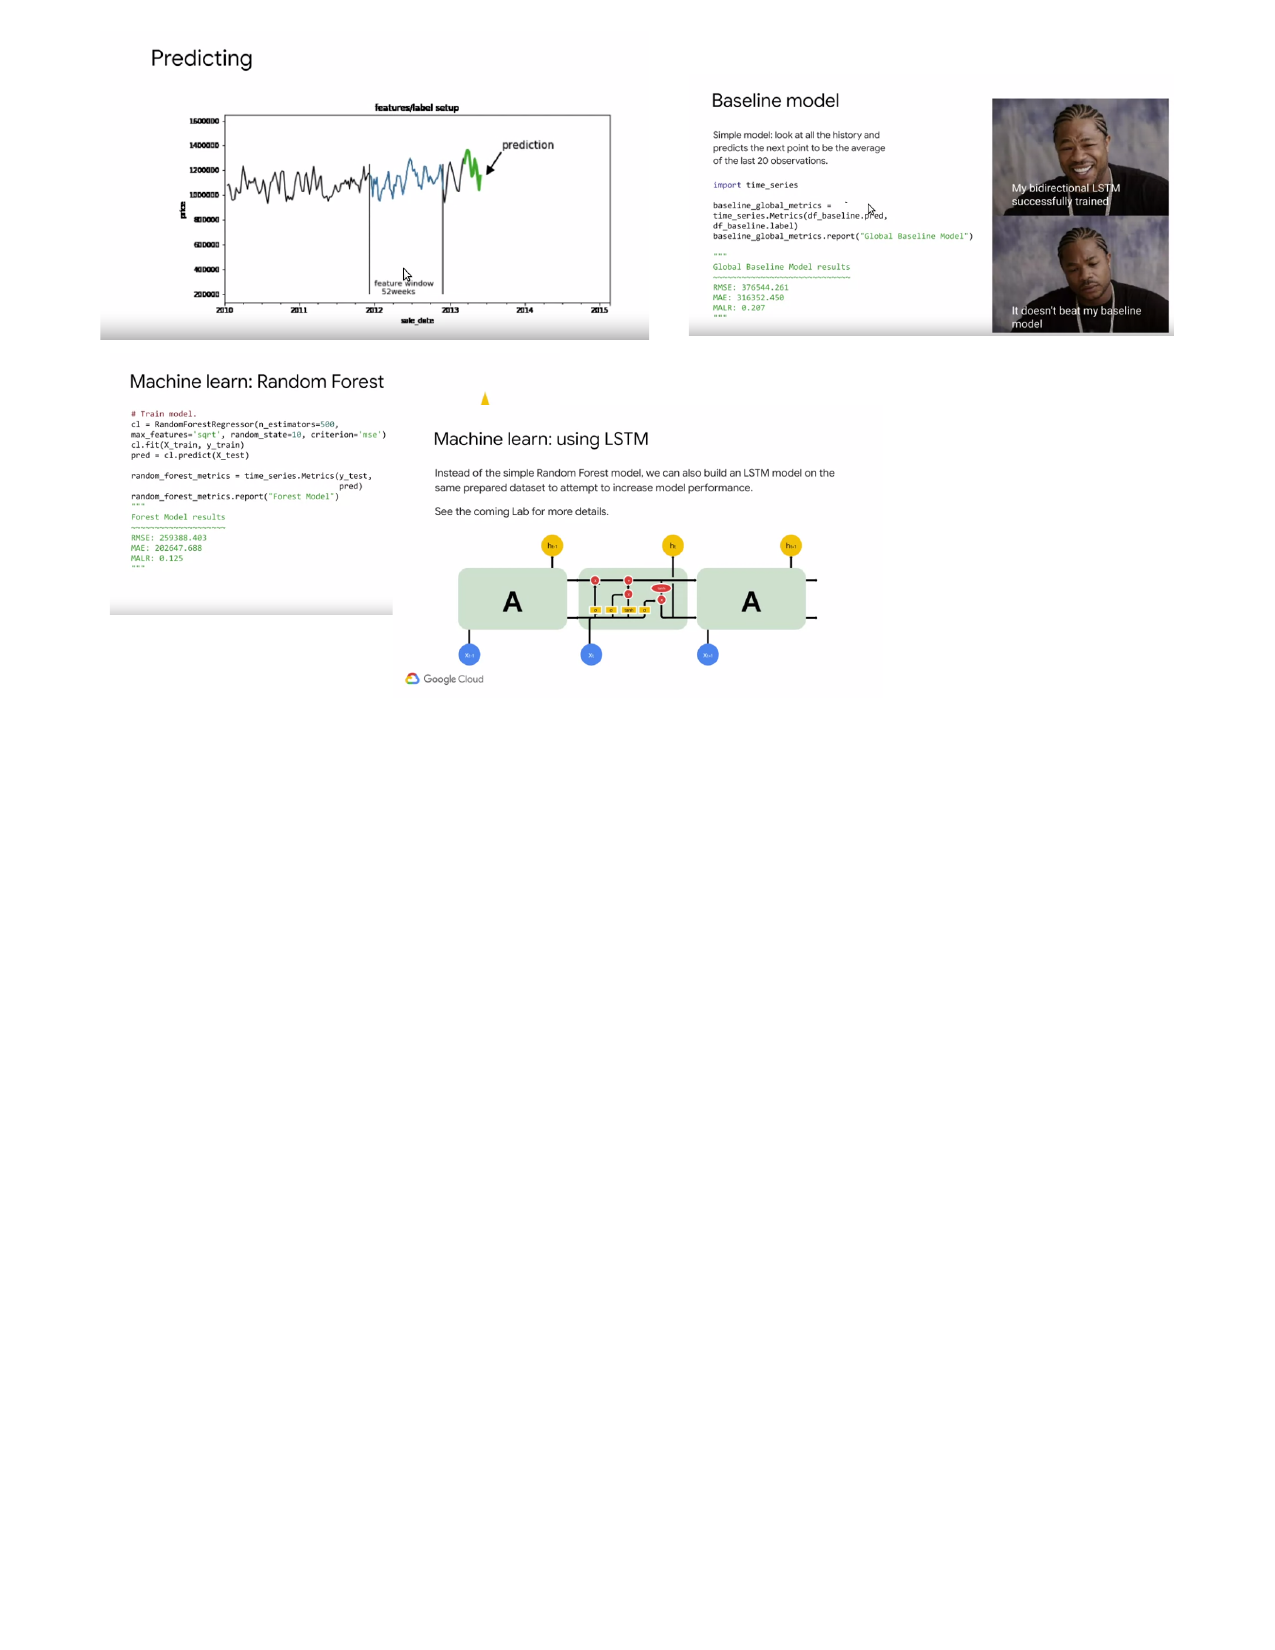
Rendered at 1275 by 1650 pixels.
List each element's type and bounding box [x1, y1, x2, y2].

picture [100, 31, 650, 340]
picture [688, 74, 1174, 336]
picture [109, 353, 883, 698]
